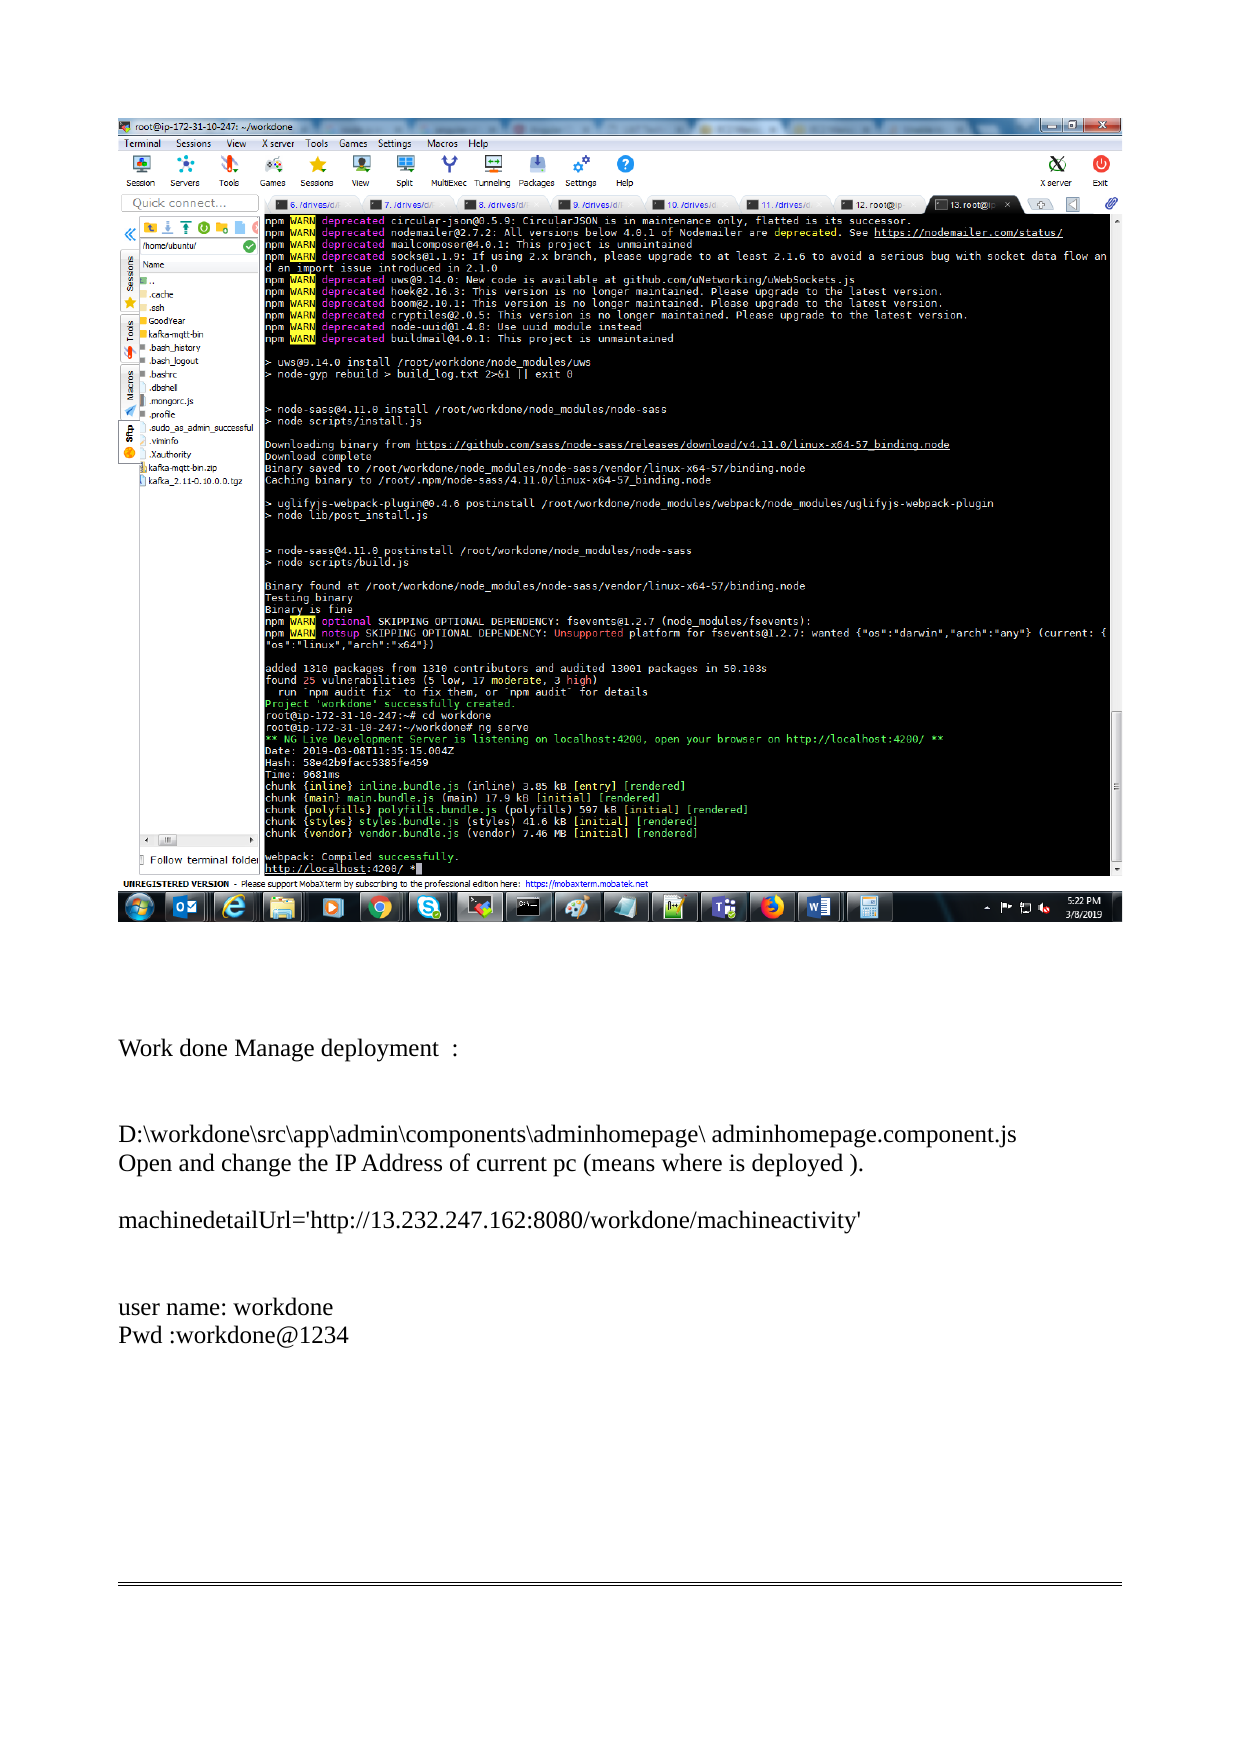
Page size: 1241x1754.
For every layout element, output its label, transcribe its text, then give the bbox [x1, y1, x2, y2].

picture [118, 118, 1123, 922]
text user name: workdone [118, 1292, 1122, 1321]
text Pwd :workdone@1234 [118, 1321, 1122, 1349]
text Open and change the IP Address of current pc (means where is deployed ). [118, 1148, 1122, 1177]
text Work done Manage deployment : [118, 1033, 1122, 1062]
text D:\workdone\src\app\admin\components\adminhomepage\ adminhomepage.component.js [118, 1119, 1122, 1148]
text machinedetailUrl='http://13.232.247.162:8080/workdone/machineactivity' [118, 1206, 1122, 1234]
